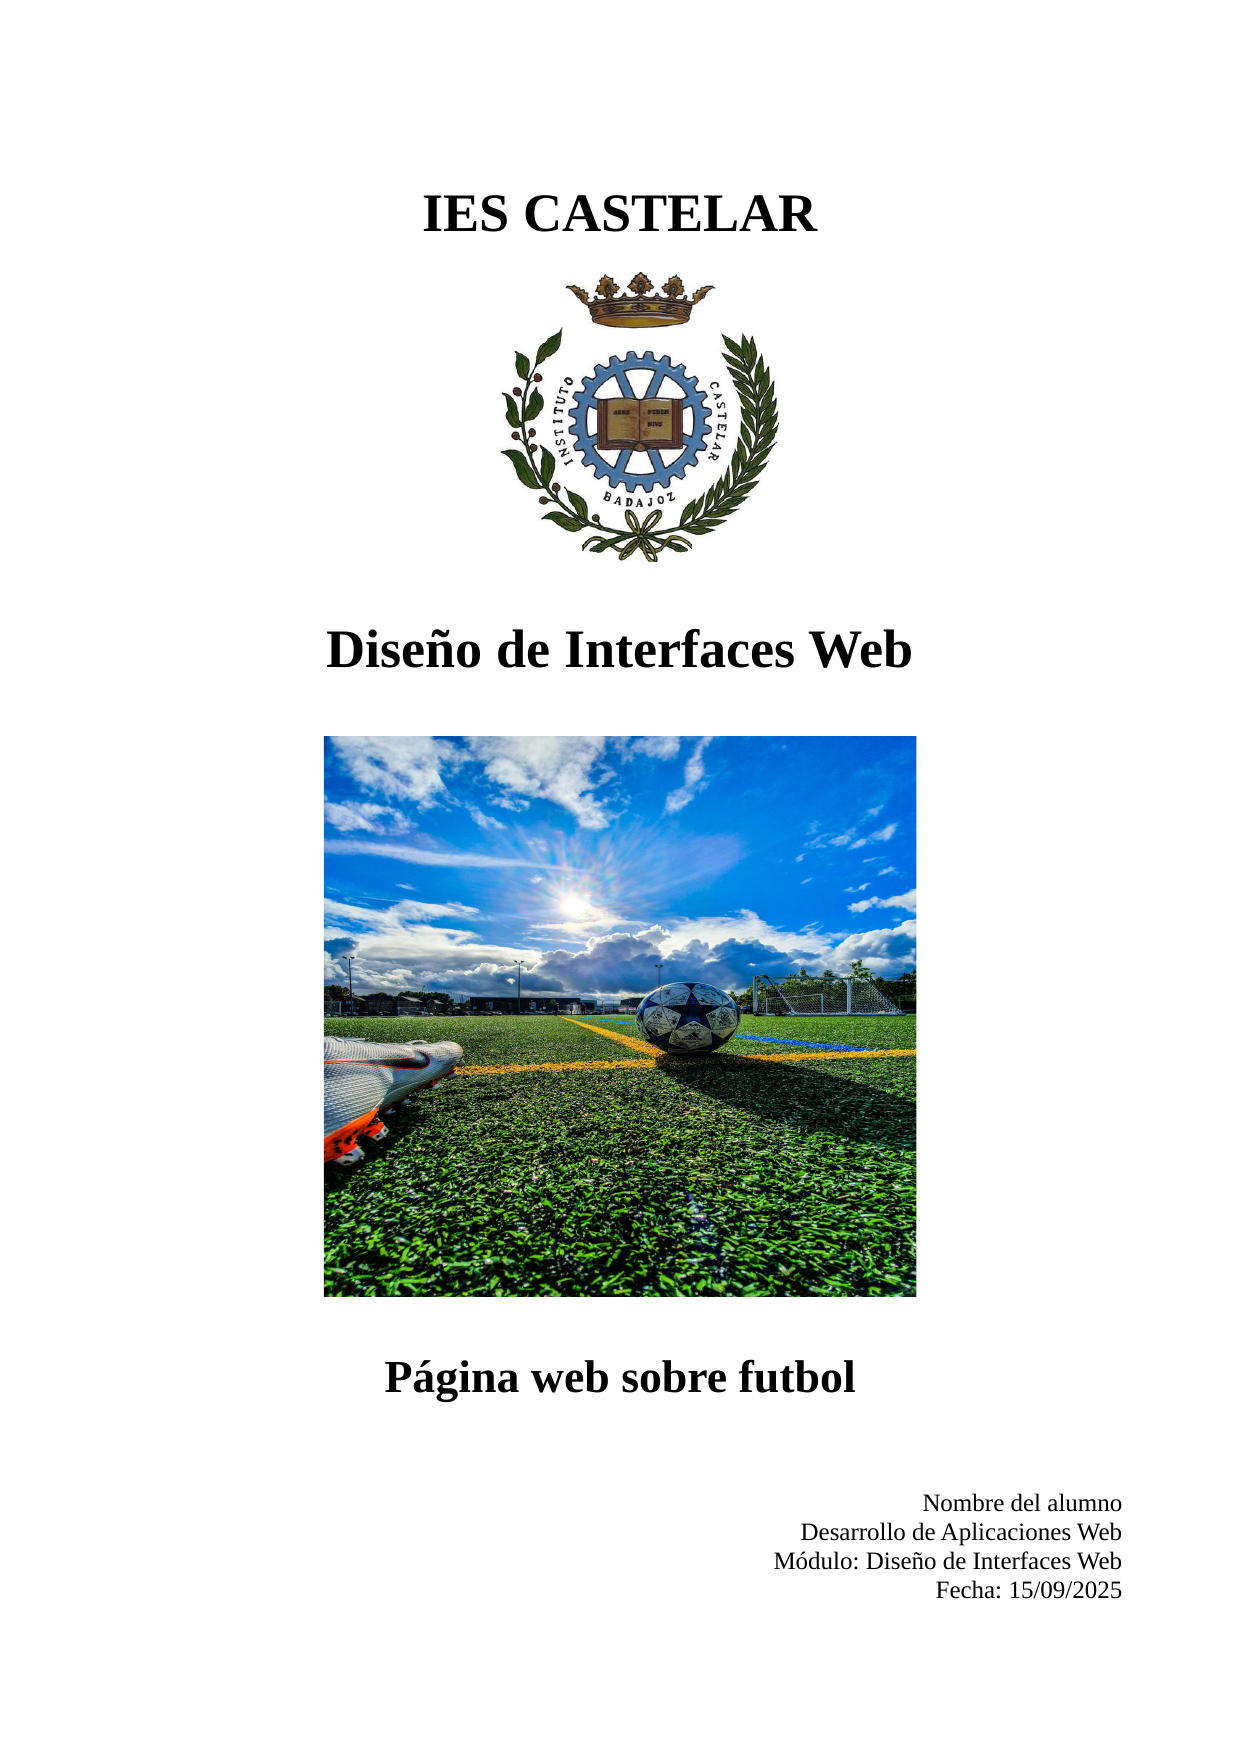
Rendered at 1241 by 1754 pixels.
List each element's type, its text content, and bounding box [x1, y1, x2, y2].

text Nombre del alumno [118, 1488, 1122, 1517]
picture [495, 272, 785, 562]
text Diseño de Interfaces Web [118, 616, 1122, 679]
text Desarrollo de Aplicaciones Web [118, 1517, 1122, 1546]
text IES CASTELAR [118, 180, 1122, 243]
text Módulo: Diseño de Interfaces Web [118, 1546, 1122, 1575]
picture [323, 736, 917, 1297]
text Fecha: 15/09/2025 [118, 1575, 1122, 1603]
text Página web sobre futbol [118, 1349, 1122, 1402]
